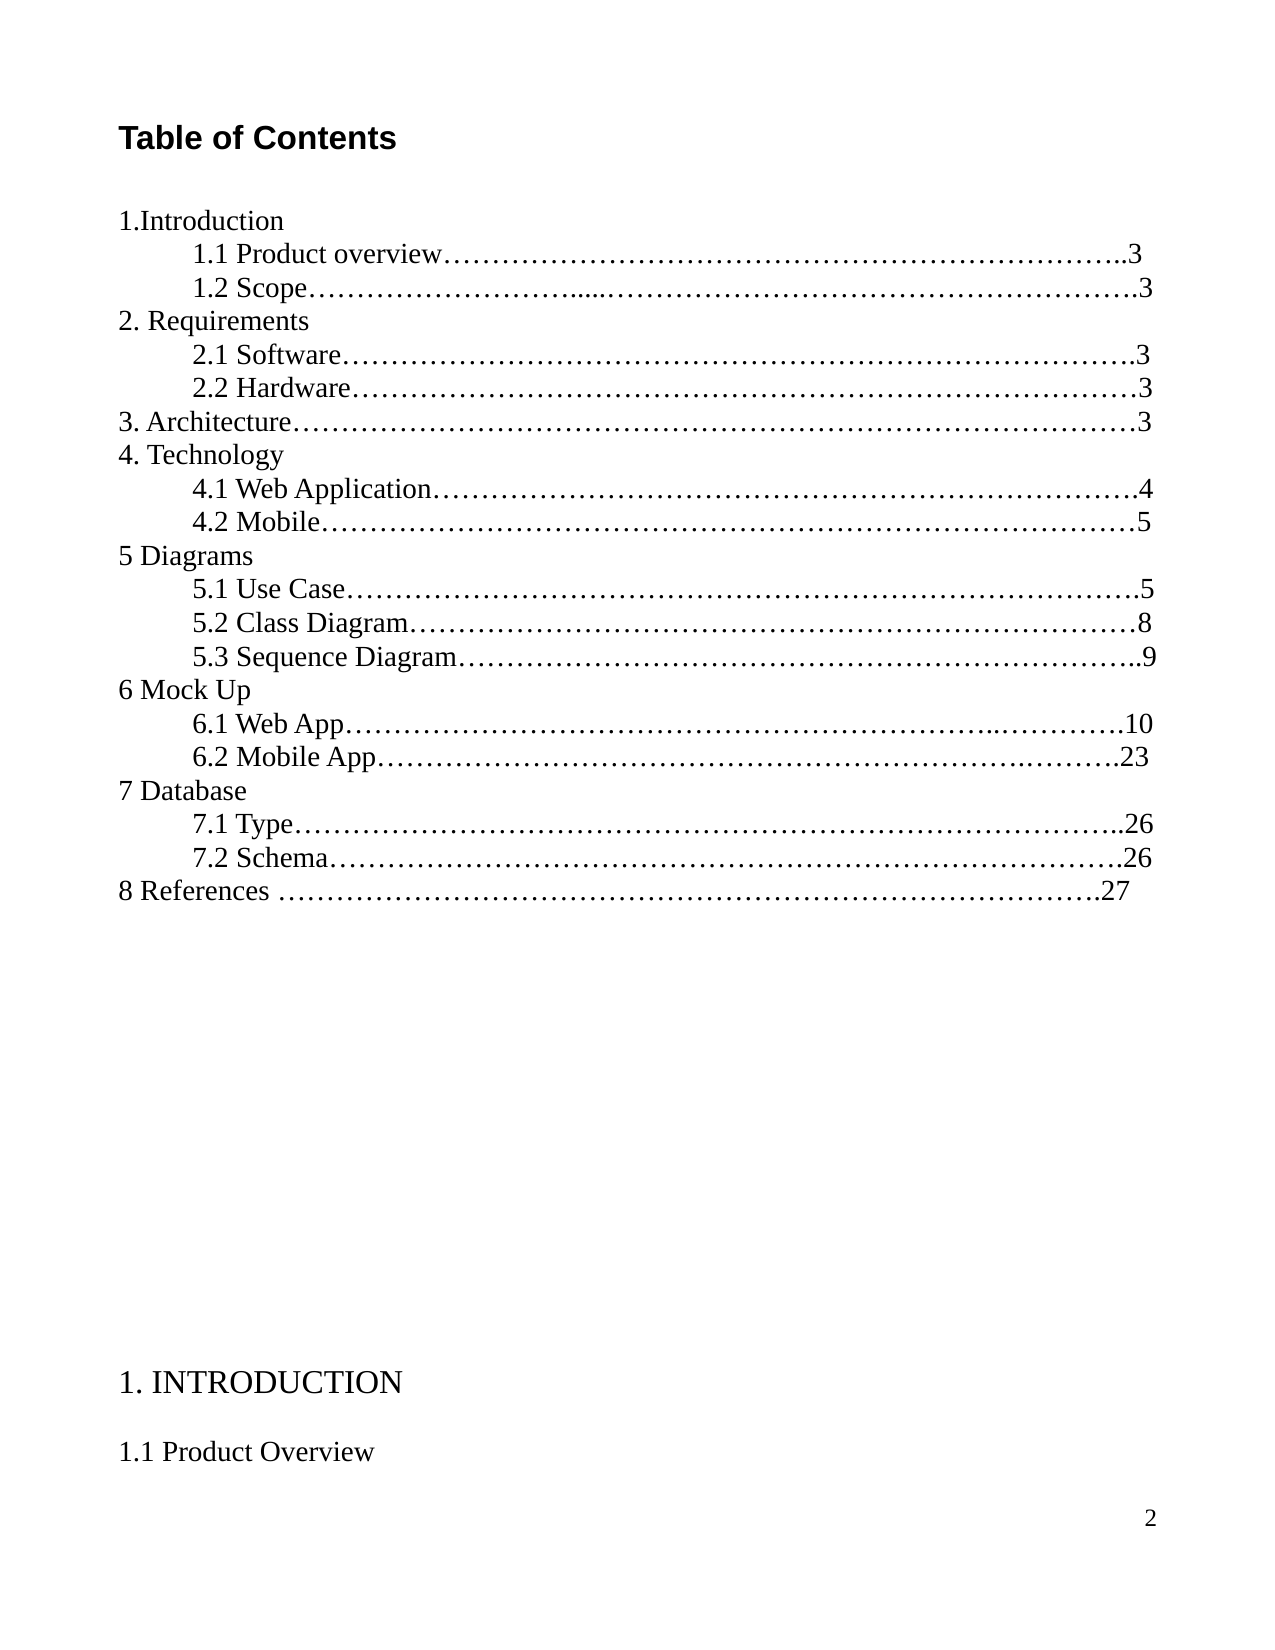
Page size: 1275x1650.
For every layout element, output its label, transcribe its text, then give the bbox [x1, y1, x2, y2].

text 1.1 Product overview……………………………………………………………..3 [118, 236, 1157, 270]
text 4.1 Web Application……………………………………………………………….4 [118, 471, 1157, 504]
text 7.1 Type…………………………………………………………………………..26 [118, 806, 1157, 840]
text 2. Requirements [118, 303, 1157, 337]
text 1. INTRODUCTION [118, 1362, 1157, 1401]
text 7.2 Schema……………………………………………………………………….26 [118, 840, 1157, 873]
text 5.3 Sequence Diagram……………………………………………………………..9 [118, 639, 1157, 672]
text 6.1 Web App…………………………………………………………..………….10 [118, 706, 1157, 739]
text 6 Mock Up [118, 672, 1157, 706]
text 1.Introduction [118, 203, 1157, 236]
text 5.1 Use Case……………………………………………………………………….5 [118, 572, 1157, 605]
text 6.2 Mobile App………………………………………………………….……….23 [118, 739, 1157, 773]
text 2.1 Software……………………………………………………………………….3 [118, 337, 1157, 370]
text 4.2 Mobile…………………………………………………………………………5 [118, 504, 1157, 538]
text 4. Technology [118, 437, 1157, 471]
text 5 Diagrams [118, 538, 1157, 572]
subtitle Table of Contents [118, 118, 1157, 157]
text 1.2 Scope……………………….....……………………………………………….3 [118, 270, 1157, 303]
text 3. Architecture……………………………………………………………………………3 [118, 404, 1157, 437]
text 7 Database [118, 773, 1157, 806]
text 5.2 Class Diagram…………………………………………………………………8 [118, 605, 1157, 639]
text 8 References ………………………………………………………………………….27 [118, 873, 1157, 907]
text 2.2 Hardware………………………………………………………………………3 [118, 370, 1157, 404]
text 1.1 Product Overview [118, 1434, 1157, 1468]
